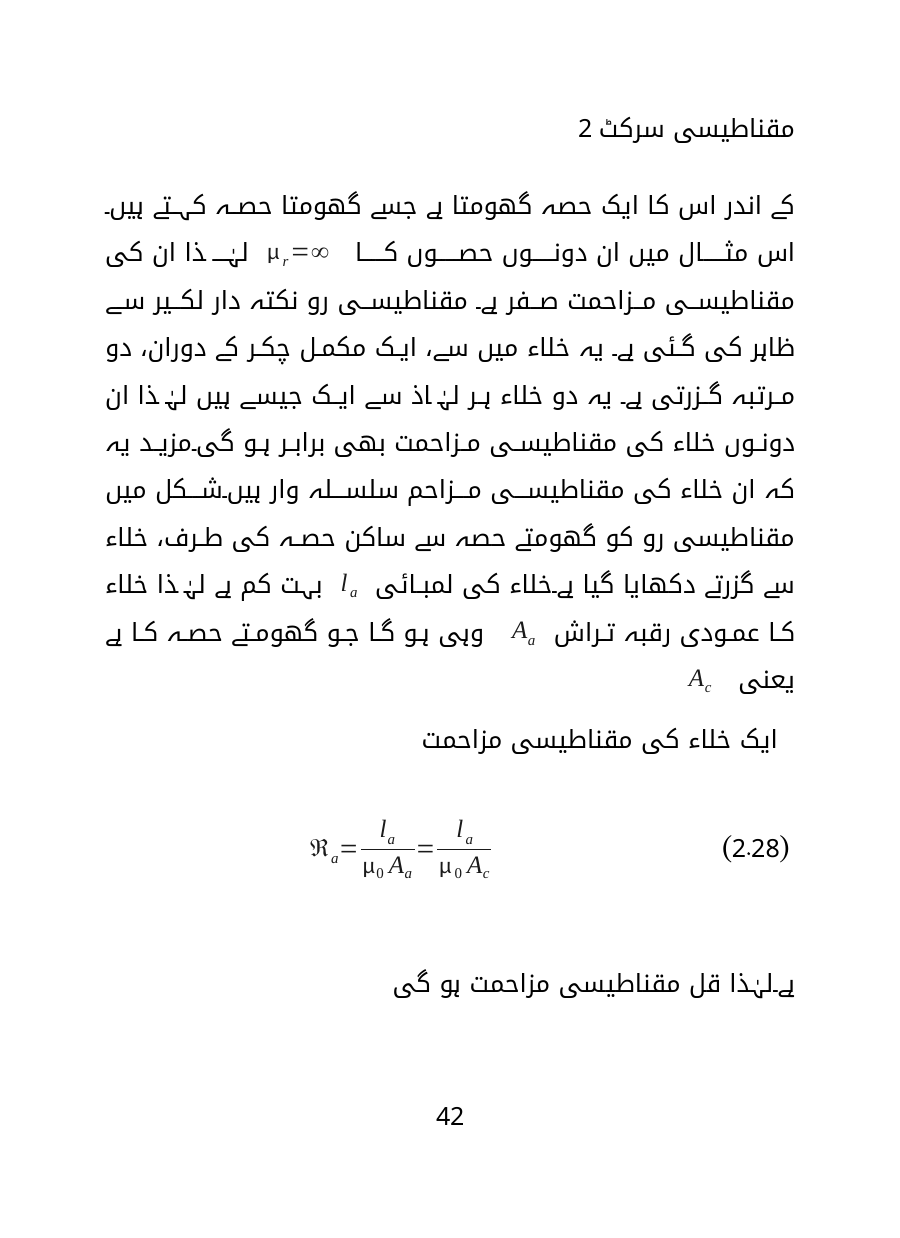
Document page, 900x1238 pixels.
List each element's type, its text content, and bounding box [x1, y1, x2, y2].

text ہے۔لہٰذا قل مقناطیسی مزاحمت ہو گی [105, 961, 795, 1008]
table_header (2.28) [688, 810, 795, 901]
text اس شکل میں ایک گھومتے مشین، مثلاً موٹر، کی ایک سادہ شکل دکھائی گئی ہے۔ ایسے مشینوں میں باہر کا حصہ ساکن رہتا ہے جس جو مشین کا ساکن حصہ کہتے ہیں اور اس ساکن حصہ کے اندر اس کا ایک حصہ گھومتا ہے جسے گھومتا حصہ کہتے ہیں۔ اس مثال میں ان دونوں حصوں کا لہٰذا ان کی مقناطیسی مزاحمت صفر ہے۔ مقناطیسی رو نکتہ دار لکیر سے ظاہر کی گئی ہے۔ یہ خلاء میں سے، ایک مکمل چکر کے دوران، دو مرتبہ گزرتی ہے۔ یہ دو خلاء ہر لہٰاذ سے ایک جیسے ہیں لہٰذا ان دونوں خلاء کی مقناطیسی مزاحمت بھی برابر ہو گی۔مزید یہ کہ ان خلاء کی مقناطیسی مزاحم سلسلہ وار ہیں۔شکل میں مقناطیسی رو کو گھومتے حصہ سے ساکن حصہ کی طرف، خلاء سے گزرتے دکھایا گیا ہے۔خلاء کی لمبائیبہت کم ہے لہٰذا خلاء کا عمودی رقبہ تراش وہی ہو گا جو گھومتے حصہ کا ہے یعنی [105, 182, 795, 704]
text ایک خلاء کی مقناطیسی مزاحمت [105, 716, 795, 764]
table_header [105, 810, 688, 901]
